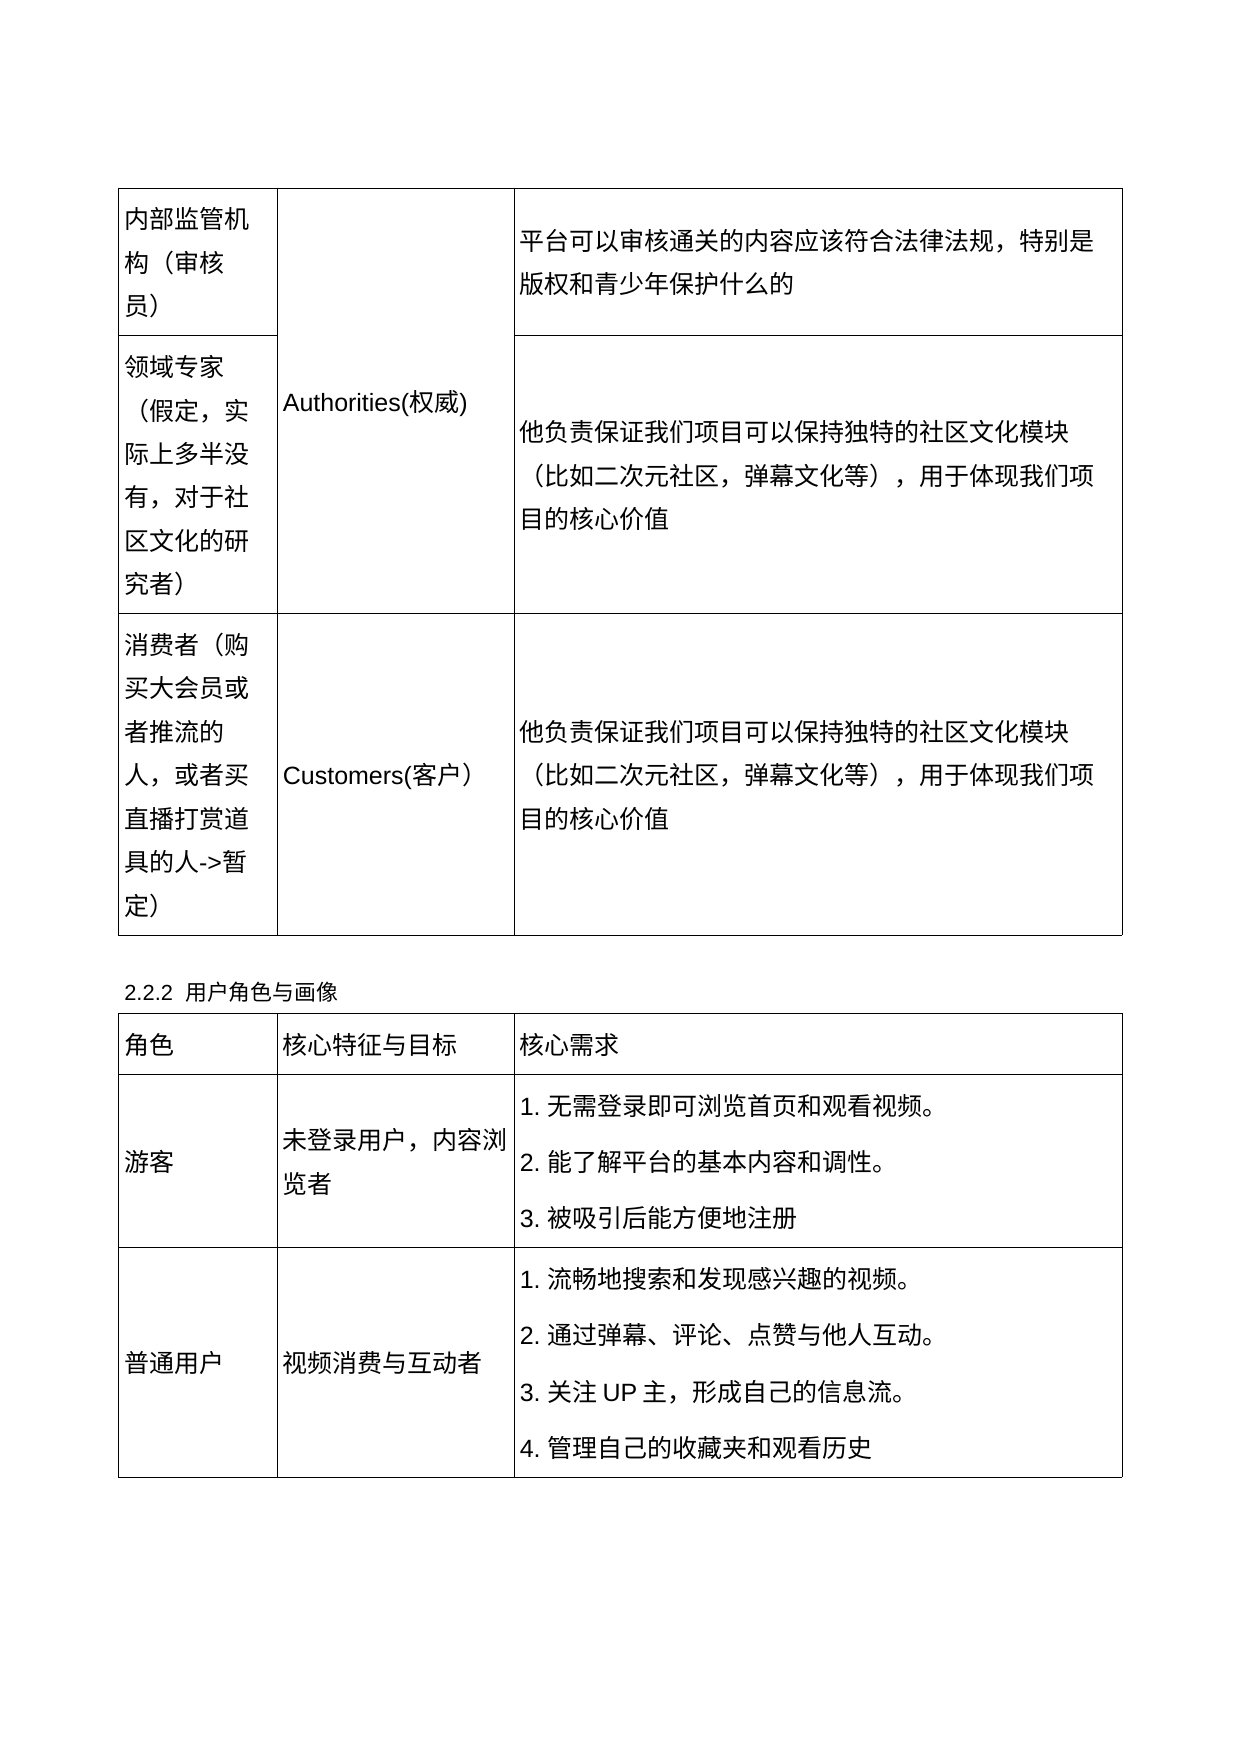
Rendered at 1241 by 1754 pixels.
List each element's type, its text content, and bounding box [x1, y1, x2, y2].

table_cell 他负责保证我们项目可以保持独特的社区文化模块（比如二次元社区，弹幕文化等），用于体现我们项目的核心价值 [515, 614, 1122, 934]
table_header 角色 [119, 1014, 277, 1074]
table_cell Customers(客户） [278, 614, 514, 934]
table_cell 内部监管机构（审核员） [119, 189, 277, 335]
table_cell 领域专家（假定，实际上多半没有，对于社区文化的研究者） [119, 336, 277, 613]
table_header 核心需求 [515, 1014, 1122, 1074]
table_cell 未登录用户，内容浏览者 [278, 1075, 514, 1247]
table_cell Authorities(权威) [278, 189, 514, 613]
table_cell 1. 无需登录即可浏览首页和观看视频。 2. 能了解平台的基本内容和调性。 3. 被吸引后能方便地注册 [515, 1075, 1122, 1247]
table_cell 普通用户 [119, 1248, 277, 1477]
table_cell 消费者（购买大会员或者推流的人，或者买直播打赏道具的人->暂定） [119, 614, 277, 934]
table_cell 平台可以审核通关的内容应该符合法律法规，特别是版权和青少年保护什么的 [515, 189, 1122, 335]
table_header 核心特征与目标 [278, 1014, 514, 1074]
table_cell 视频消费与互动者 [278, 1248, 514, 1477]
table_cell 游客 [119, 1075, 277, 1247]
subtitle 用户角色与画像 [118, 975, 1122, 1007]
table_cell 1. 流畅地搜索和发现感兴趣的视频。 2. 通过弹幕、评论、点赞与他人互动。 3. 关注UP主，形成自己的信息流。 4. 管理自己的收藏夹和观看历史 [515, 1248, 1122, 1477]
table_cell ­他负责保证我们项目可以保持独特的社区文化模块（比如二次元社区，弹幕文化等），用于体现我们项目的核心价值 [515, 336, 1122, 613]
